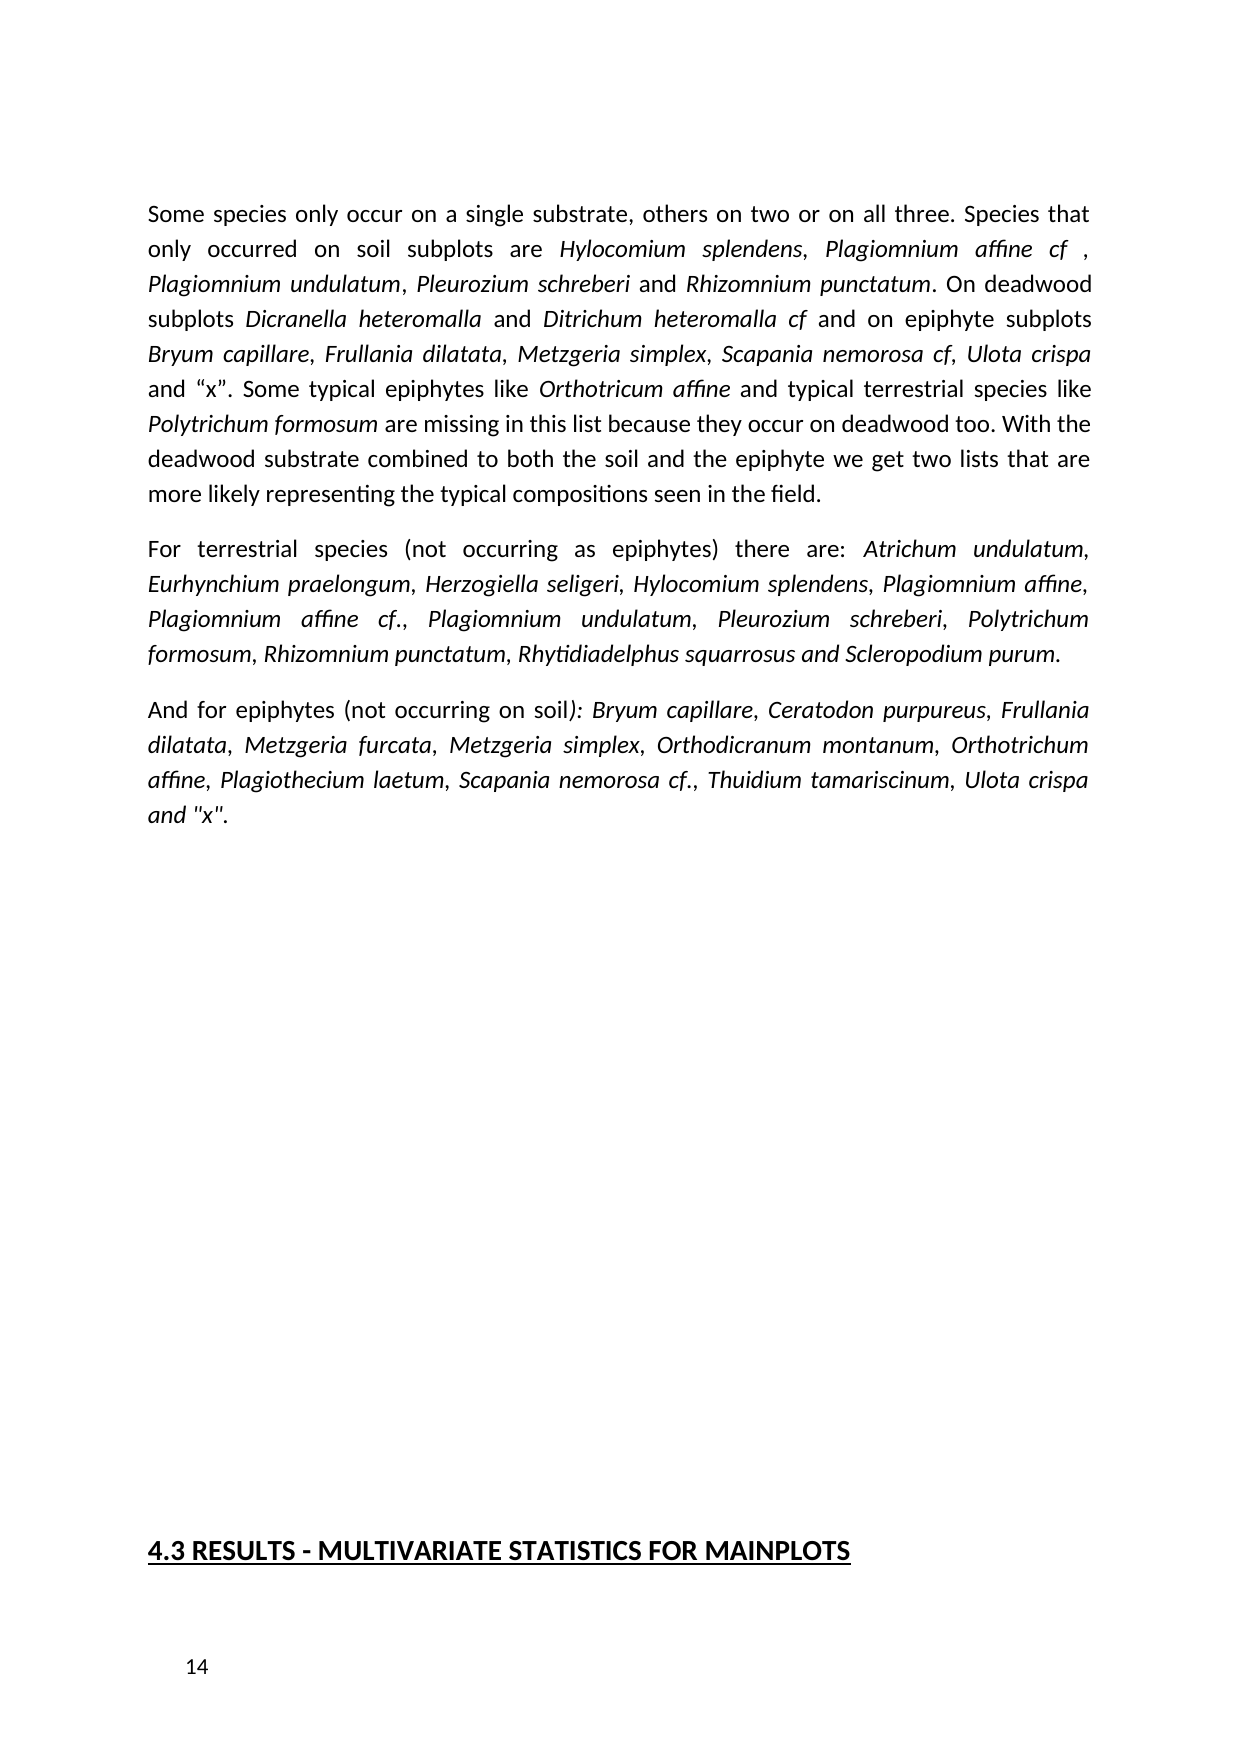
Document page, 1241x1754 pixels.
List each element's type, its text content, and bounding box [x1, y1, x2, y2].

text 4.3 Results - Multivariate statistics for mainplots [148, 1532, 1092, 1568]
text For terrestrial species (not occurring as epiphytes) there are: Atrichum undulatum, Eurhynchium praelongum, Herzogiella seligeri, Hylocomium splendens, Plagiomnium affine, Plagiomnium affine cf., Plagiomnium undulatum, Pleurozium schreberi, Polytrichum formosum, Rhizomnium punctatum, Rhytidiadelphus squarrosus and Scleropodium purum. [148, 533, 1092, 669]
text And for epiphytes (not occurring on soil): Bryum capillare, Ceratodon purpureus, Frullania dilatata, Metzgeria furcata, Metzgeria simplex, Orthodicranum montanum, Orthotrichum affine, Plagiothecium laetum, Scapania nemorosa cf., Thuidium tamariscinum, Ulota crispa and "x". [148, 694, 1092, 830]
text Some species only occur on a single substrate, others on two or on all three. Species that only occurred on soil subplots are Hylocomium splendens, Plagiomnium affine cf , Plagiomnium undulatum, Pleurozium schreberi and Rhizomnium punctatum. On deadwood subplots Dicranella heteromalla and Ditrichum heteromalla cf and on epiphyte subplots Bryum capillare, Frullania dilatata, Metzgeria simplex, Scapania nemorosa cf, Ulota crispa and “x”. Some typical epiphytes like Orthotricum affine and typical terrestrial species like Polytrichum formosum are missing in this list because they occur on deadwood too. With the deadwood substrate combined to both the soil and the epiphyte we get two lists that are more likely representing the typical compositions seen in the field. [148, 198, 1092, 508]
